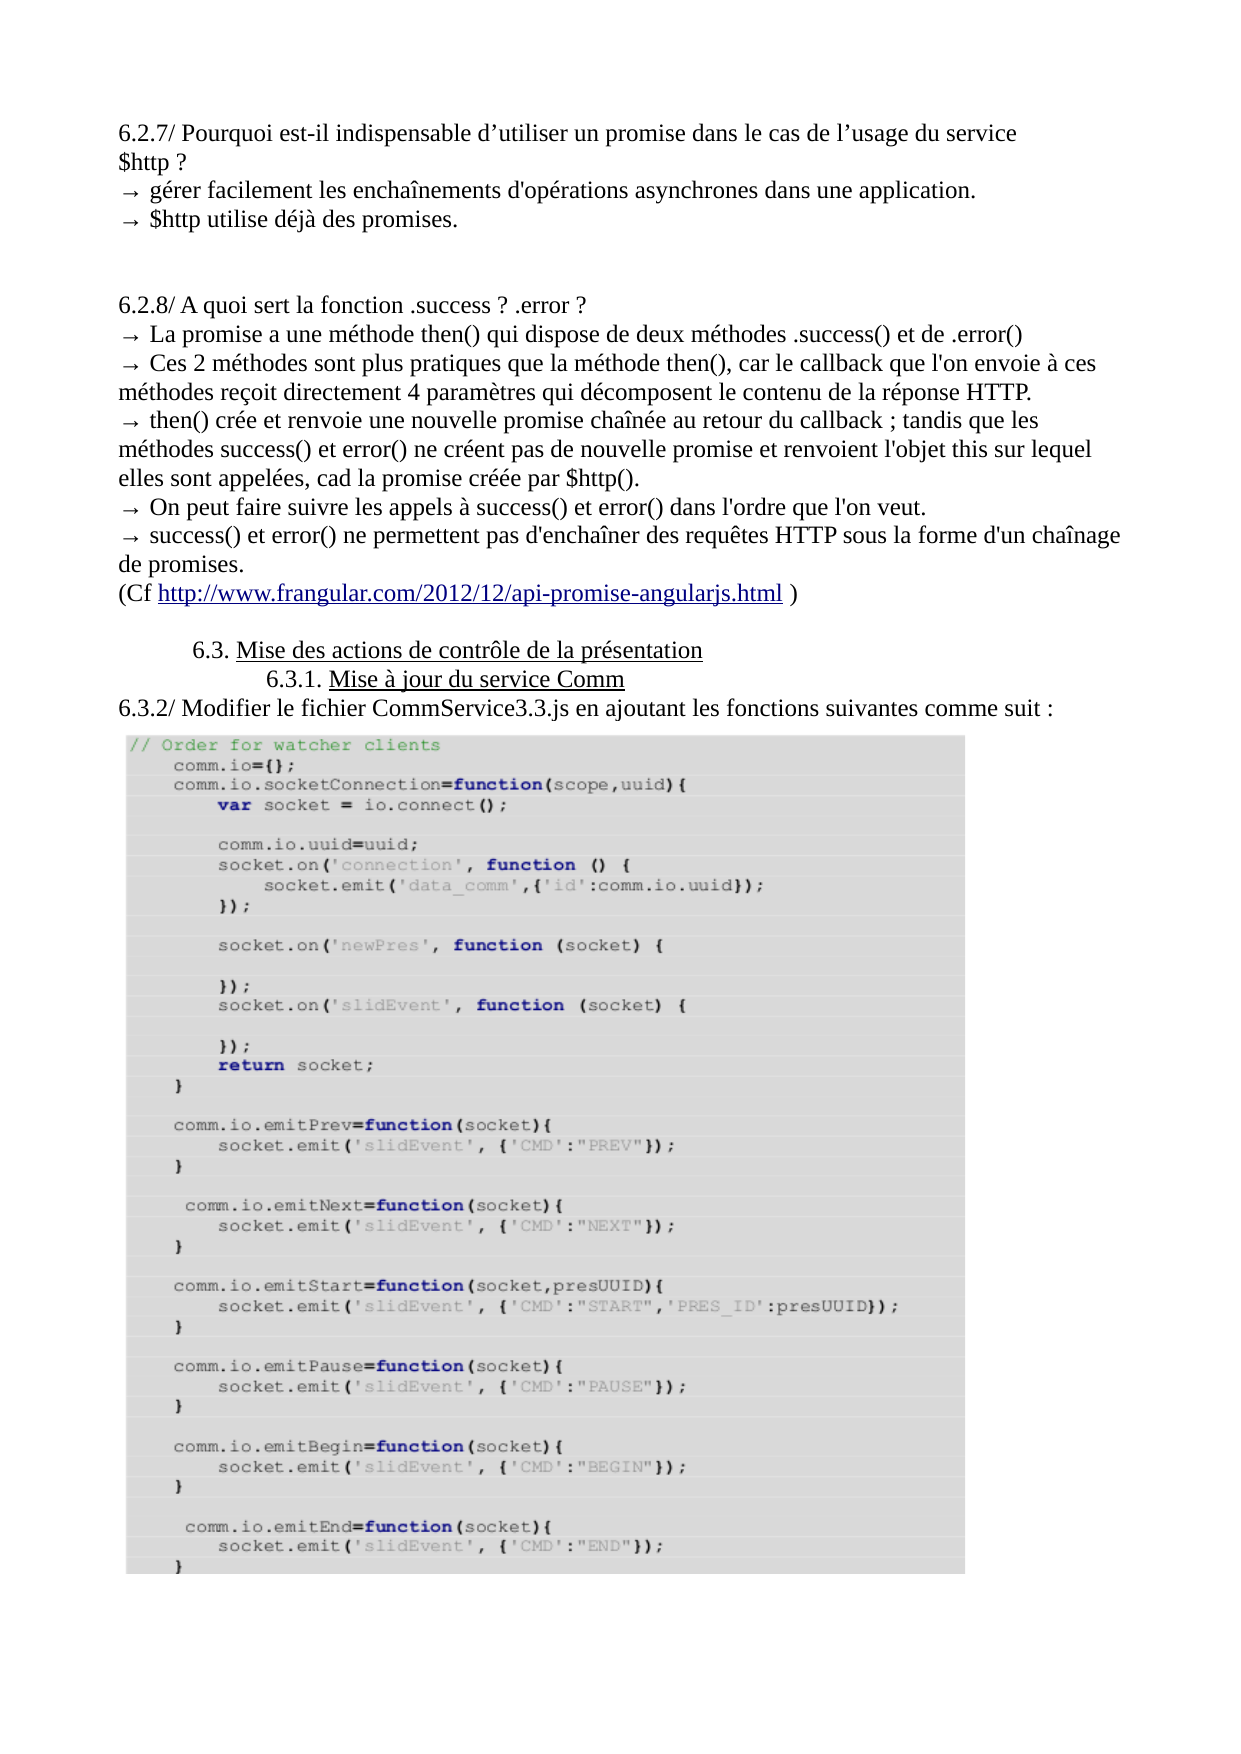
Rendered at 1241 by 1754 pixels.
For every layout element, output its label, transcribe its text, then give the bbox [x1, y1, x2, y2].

text (Cf http://www.frangular.com/2012/12/api-promise-angularjs.html ) [118, 578, 1122, 607]
text → $http utilise déjà des promises. [118, 204, 1122, 233]
picture [85, 721, 966, 1574]
text 6.2.7/ Pourquoi est-il indispensable d’utiliser un promise dans le cas de l’usage du service [118, 118, 1122, 147]
text $http ? [118, 147, 1122, 176]
text 6.3.1. Mise à jour du service Comm [118, 664, 1122, 693]
text → gérer facilement les enchaînements d'opérations asynchrones dans une application. [118, 176, 1122, 204]
text 6.3.2/ Modifier le fichier CommService3.3.js en ajoutant les fonctions suivantes comme suit : [118, 693, 1122, 722]
text → On peut faire suivre les appels à success() et error() dans l'ordre que l'on veut. [118, 492, 1122, 521]
text → Ces 2 méthodes sont plus pratiques que la méthode then(), car le callback que l'on envoie à ces méthodes reçoit directement 4 paramètres qui décomposent le contenu de la réponse HTTP. [118, 348, 1122, 406]
text → La promise a une méthode then() qui dispose de deux méthodes .success() et de .error() [118, 319, 1122, 348]
text 6.2.8/ A quoi sert la fonction .success ? .error ? [118, 291, 1122, 319]
text 6.3. Mise des actions de contrôle de la présentation [118, 636, 1122, 664]
text → then() crée et renvoie une nouvelle promise chaînée au retour du callback ; tandis que les méthodes success() et error() ne créent pas de nouvelle promise et renvoient l'objet this sur lequel elles sont appelées, cad la promise créée par $http(). [118, 406, 1122, 492]
text → success() et error() ne permettent pas d'enchaîner des requêtes HTTP sous la forme d'un chaînage de promises. [118, 521, 1122, 578]
